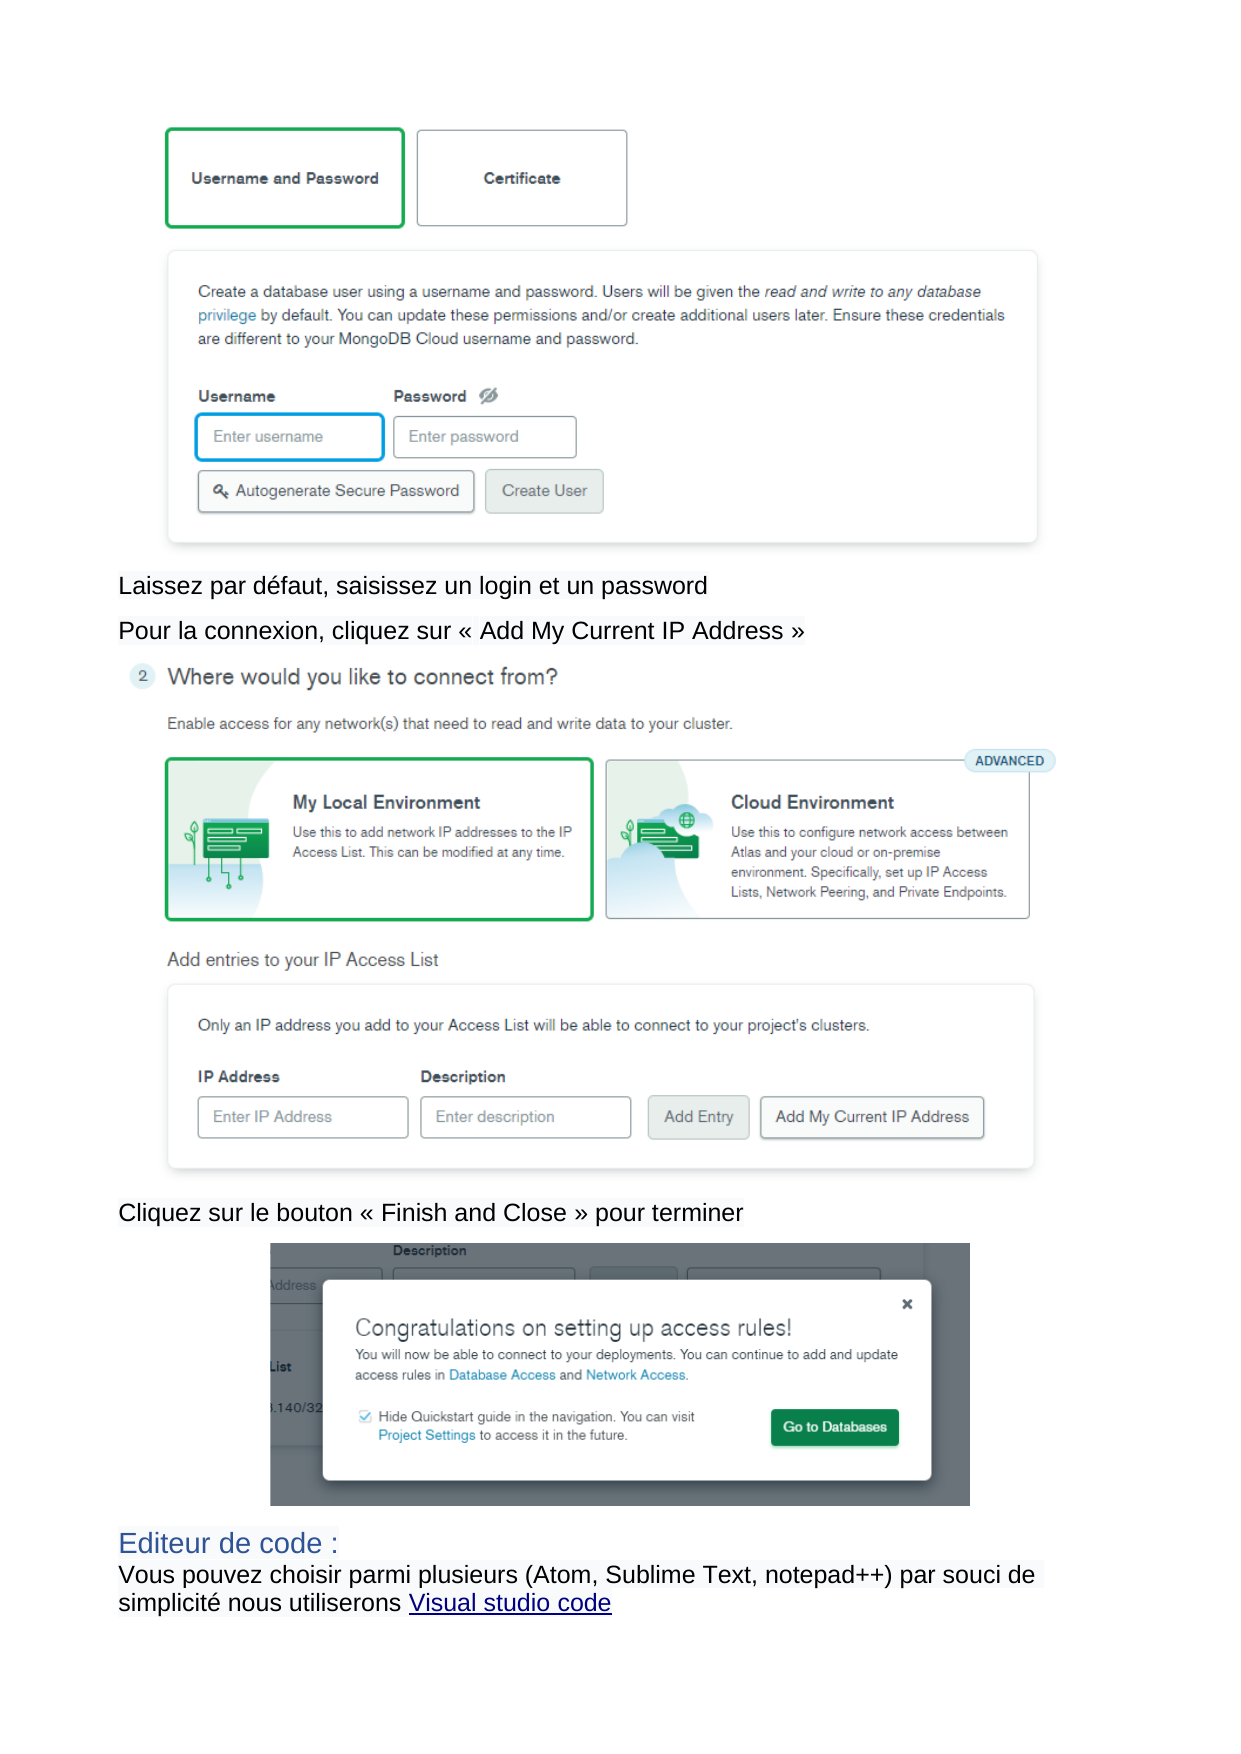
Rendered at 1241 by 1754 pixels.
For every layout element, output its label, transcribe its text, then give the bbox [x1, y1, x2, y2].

text Cliquez sur le bouton « Finish and Close » pour terminer [118, 1198, 1122, 1227]
text Vous pouvez choisir parmi plusieurs (Atom, Sublime Text, notepad++) par souci de simplicité nous utiliserons Visual studio code [118, 1559, 1122, 1617]
picture [118, 118, 1064, 555]
subtitle Editeur de code : [118, 1526, 1122, 1559]
text Laissez par défaut, saisissez un login et un password [118, 571, 1122, 599]
picture [270, 1243, 970, 1506]
picture [118, 661, 1064, 1182]
text Pour la connexion, cliquez sur « Add My Current IP Address » [118, 616, 1122, 645]
